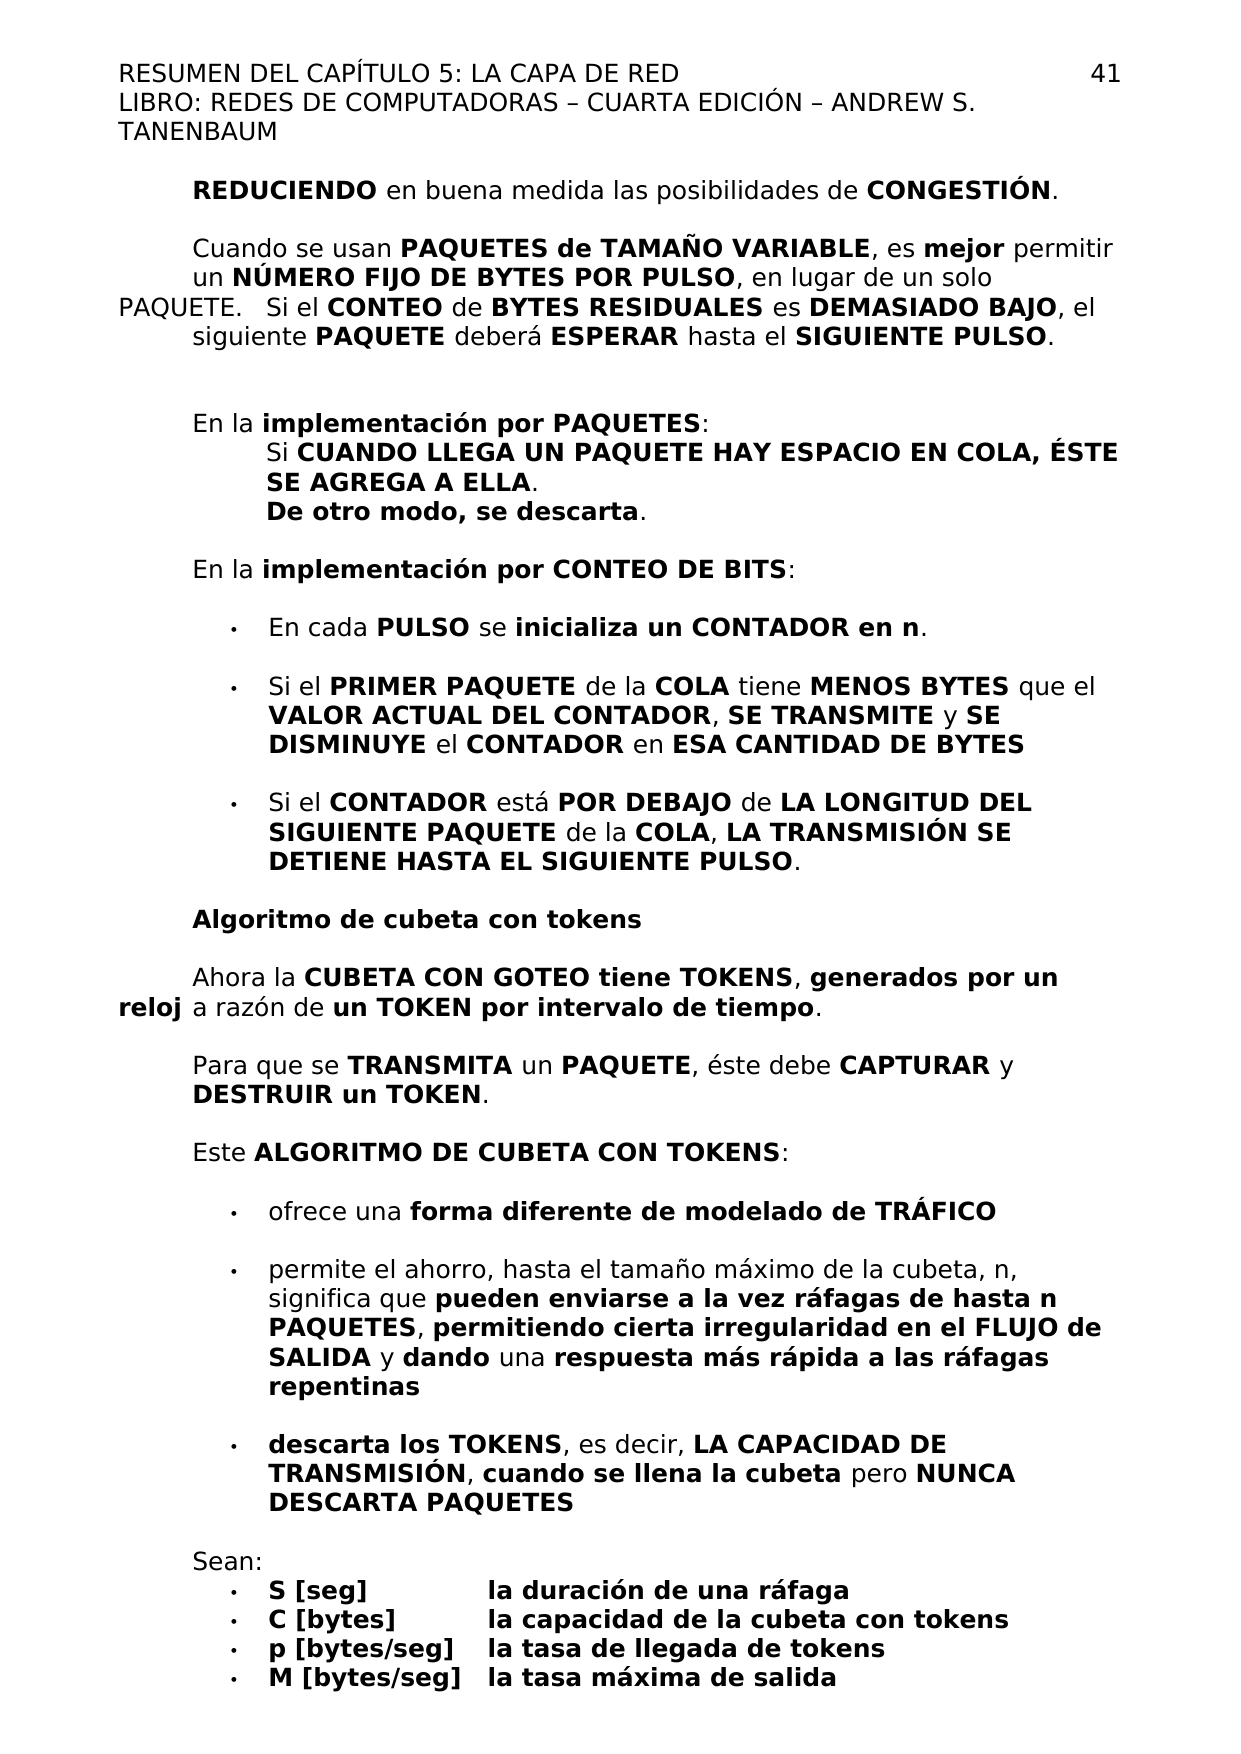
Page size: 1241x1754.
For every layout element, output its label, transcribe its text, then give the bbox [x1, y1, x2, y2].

list Si el PRIMER PAQUETE de la COLA tiene MENOS BYTES que el VALOR ACTUAL DEL CONTADOR, SE TRANSMITE y SE DISMINUYE el CONTADOR en ESA CANTIDAD DE BYTES [231, 672, 1122, 759]
list C [bytes] la capacidad de la cubeta con tokens [231, 1605, 1122, 1634]
text Ahora la CUBETA CON GOTEO tiene TOKENS, generados por un reloj a razón de un TOKEN por intervalo de tiempo. [118, 963, 1122, 1022]
text Sean: [118, 1547, 1122, 1576]
text Si CUANDO LLEGA UN PAQUETE HAY ESPACIO EN COLA, ÉSTE SE AGREGA A ELLA. [118, 438, 1122, 497]
list M [bytes/seg] la tasa máxima de salida [231, 1663, 1122, 1693]
list permite el ahorro, hasta el tamaño máximo de la cubeta, n, significa que pueden enviarse a la vez ráfagas de hasta n PAQUETES, permitiendo cierta irregularidad en el FLUJO de SALIDA y dando una respuesta más rápida a las ráfagas repentinas [231, 1255, 1122, 1401]
text REDUCIENDO en buena medida las posibilidades de CONGESTIÓN. [118, 176, 1122, 205]
list Si el CONTADOR está POR DEBAJO de LA LONGITUD DEL SIGUIENTE PAQUETE de la COLA, LA TRANSMISIÓN SE DETIENE HASTA EL SIGUIENTE PULSO. [231, 788, 1122, 876]
list S [seg] la duración de una ráfaga [231, 1576, 1122, 1605]
text Para que se TRANSMITA un PAQUETE, éste debe CAPTURAR y DESTRUIR un TOKEN. [118, 1051, 1122, 1109]
text En la implementación por CONTEO DE BITS: [118, 555, 1122, 584]
text En la implementación por PAQUETES: [118, 409, 1122, 438]
text Este ALGORITMO DE CUBETA CON TOKENS: [118, 1138, 1122, 1168]
text Algoritmo de cubeta con tokens [118, 905, 1122, 934]
list En cada PULSO se inicializa un CONTADOR en n. [231, 613, 1122, 643]
text Cuando se usan PAQUETES de TAMAÑO VARIABLE, es mejor permitir un NÚMERO FIJO DE BYTES POR PULSO, en lugar de un solo PAQUETE. Si el CONTEO de BYTES RESIDUALES es DEMASIADO BAJO, el siguiente PAQUETE deberá ESPERAR hasta el SIGUIENTE PULSO. [118, 234, 1122, 351]
text De otro modo, se descarta. [118, 497, 1122, 526]
list descarta los TOKENS, es decir, LA CAPACIDAD DE TRANSMISIÓN, cuando se llena la cubeta pero NUNCA DESCARTA PAQUETES [231, 1430, 1122, 1518]
list p [bytes/seg] la tasa de llegada de tokens [231, 1634, 1122, 1663]
list ofrece una forma diferente de modelado de TRÁFICO [231, 1197, 1122, 1226]
